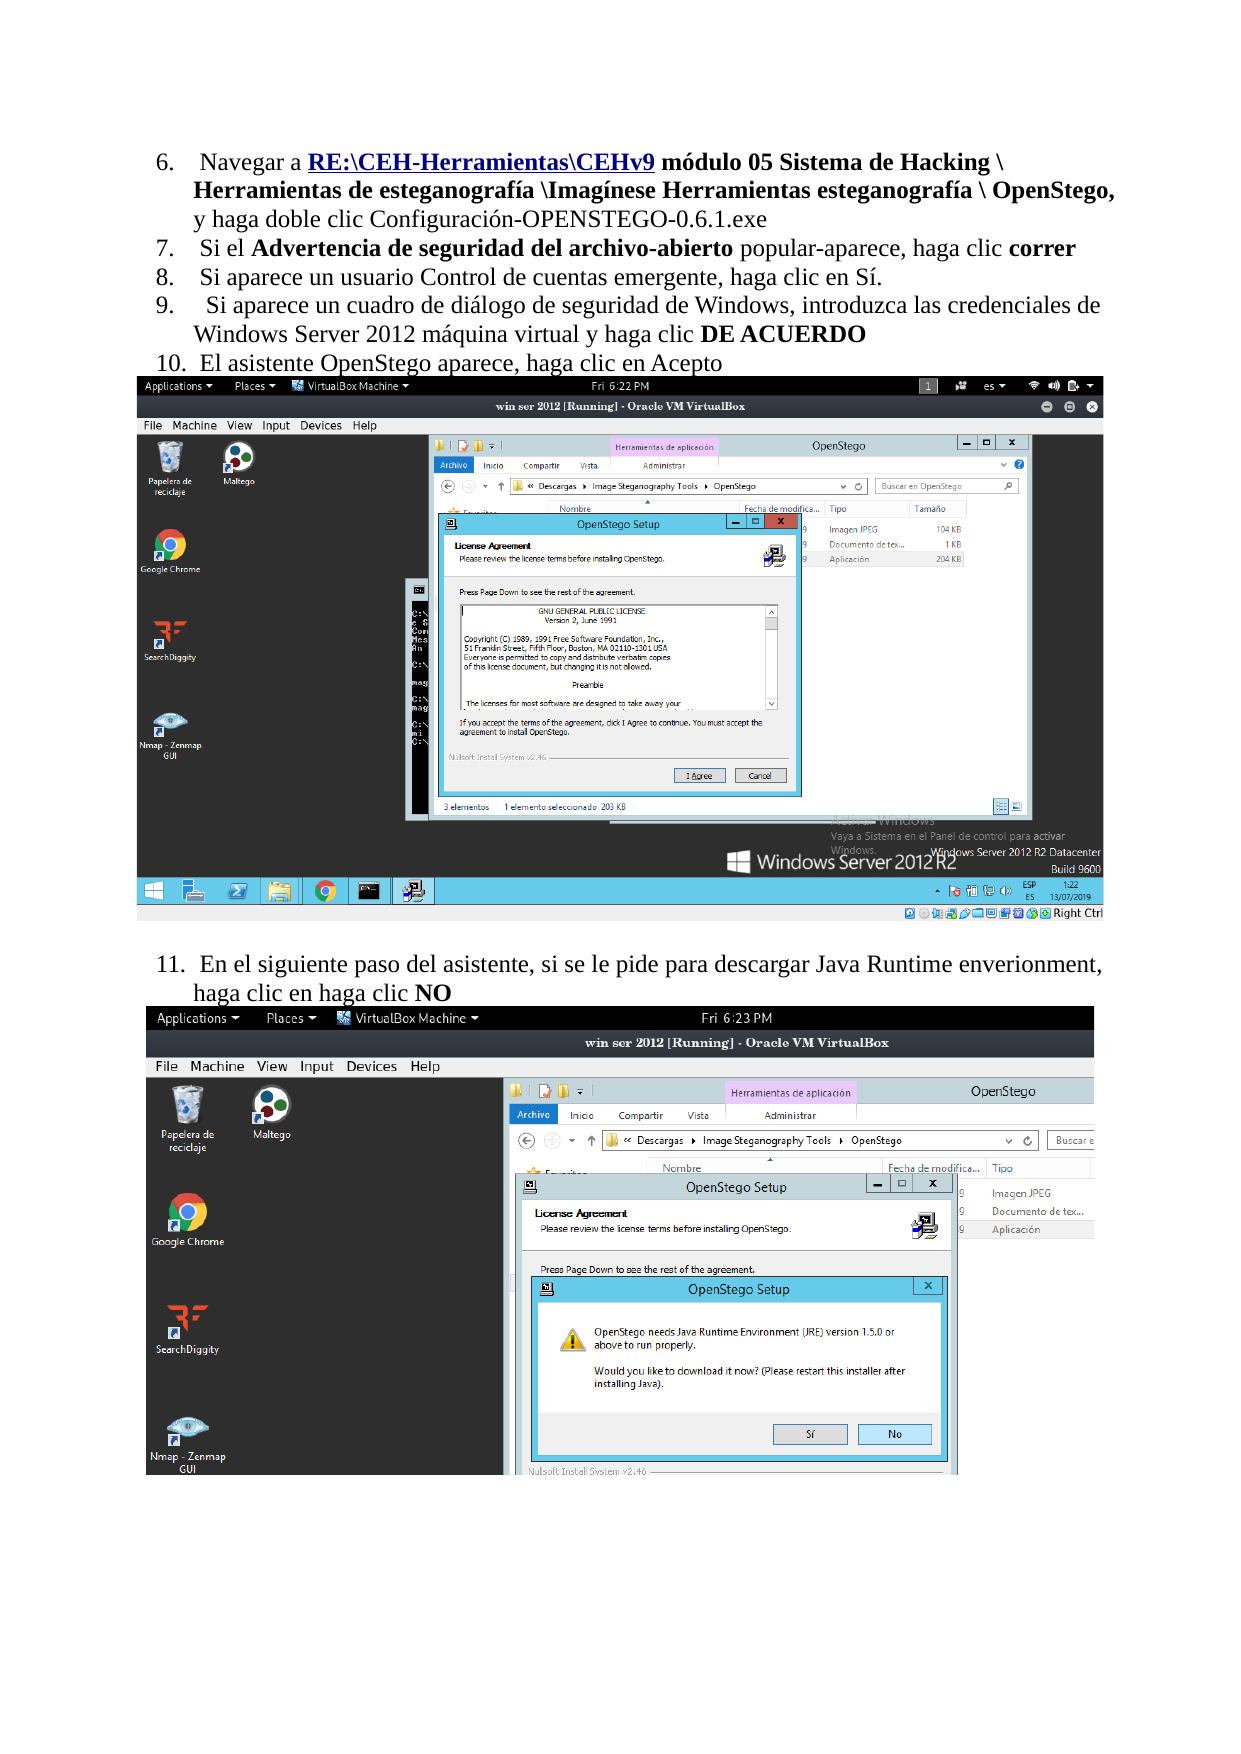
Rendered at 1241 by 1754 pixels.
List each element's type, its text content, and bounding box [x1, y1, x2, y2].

list Si aparece un cuadro de diálogo de seguridad de Windows, introduzca las credenciales de Windows Server 2012 máquina virtual y haga clic DE ACUERDO [156, 291, 1122, 348]
list El asistente OpenStego aparece, haga clic en Acepto [156, 348, 1122, 377]
list Navegar a RE:\CEH-Herramientas\CEHv9 módulo 05 Sistema de Hacking \Herramientas de esteganografía \Imagínese Herramientas esteganografía \ OpenStego, y haga doble clic Configuración-OPENSTEGO-0.6.1.exe [156, 147, 1122, 233]
list En el siguiente paso del asistente, si se le pide para descargar Java Runtime enverionment, haga clic en haga clic NO [156, 949, 1122, 1006]
list Si el Advertencia de seguridad del archivo-abierto popular-aparece, haga clic correr [156, 233, 1122, 262]
picture [136, 376, 1104, 921]
list Si aparece un usuario Control de cuentas emergente, haga clic en Sí. [156, 262, 1122, 291]
picture [146, 1006, 1095, 1475]
